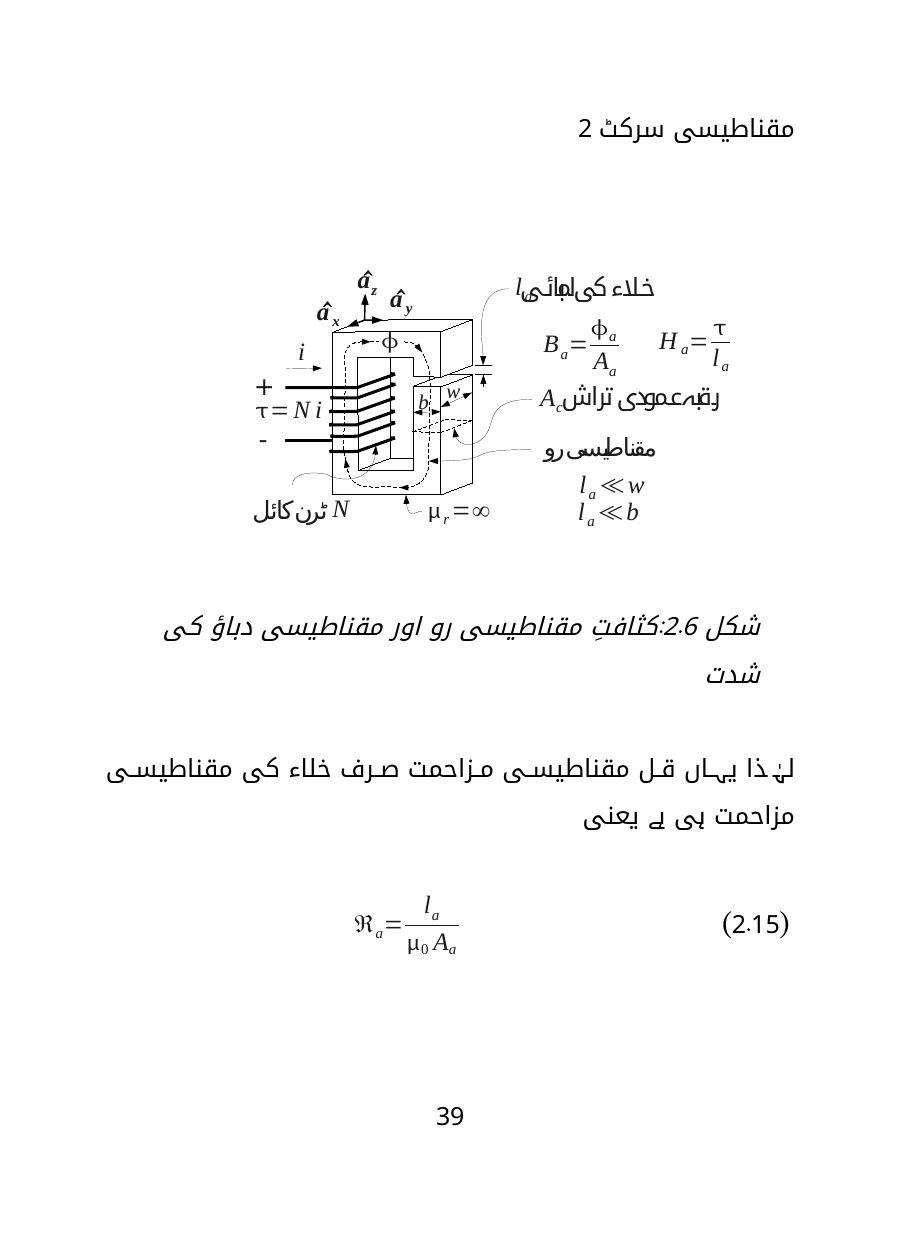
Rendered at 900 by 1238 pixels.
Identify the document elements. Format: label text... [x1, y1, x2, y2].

table_header [105, 886, 700, 977]
text شکل 2.6:کثافتِ مقناطیسی رو اور مقناطیسی دباؤ کی شدت [140, 195, 760, 698]
text لہٰذا یہاں قل مقناطیسی مزاحمت صرف خلاء کی مقناطیسی مزاحمت ہی ہے یعنی [105, 745, 795, 840]
table_header (2.15) [700, 886, 795, 977]
